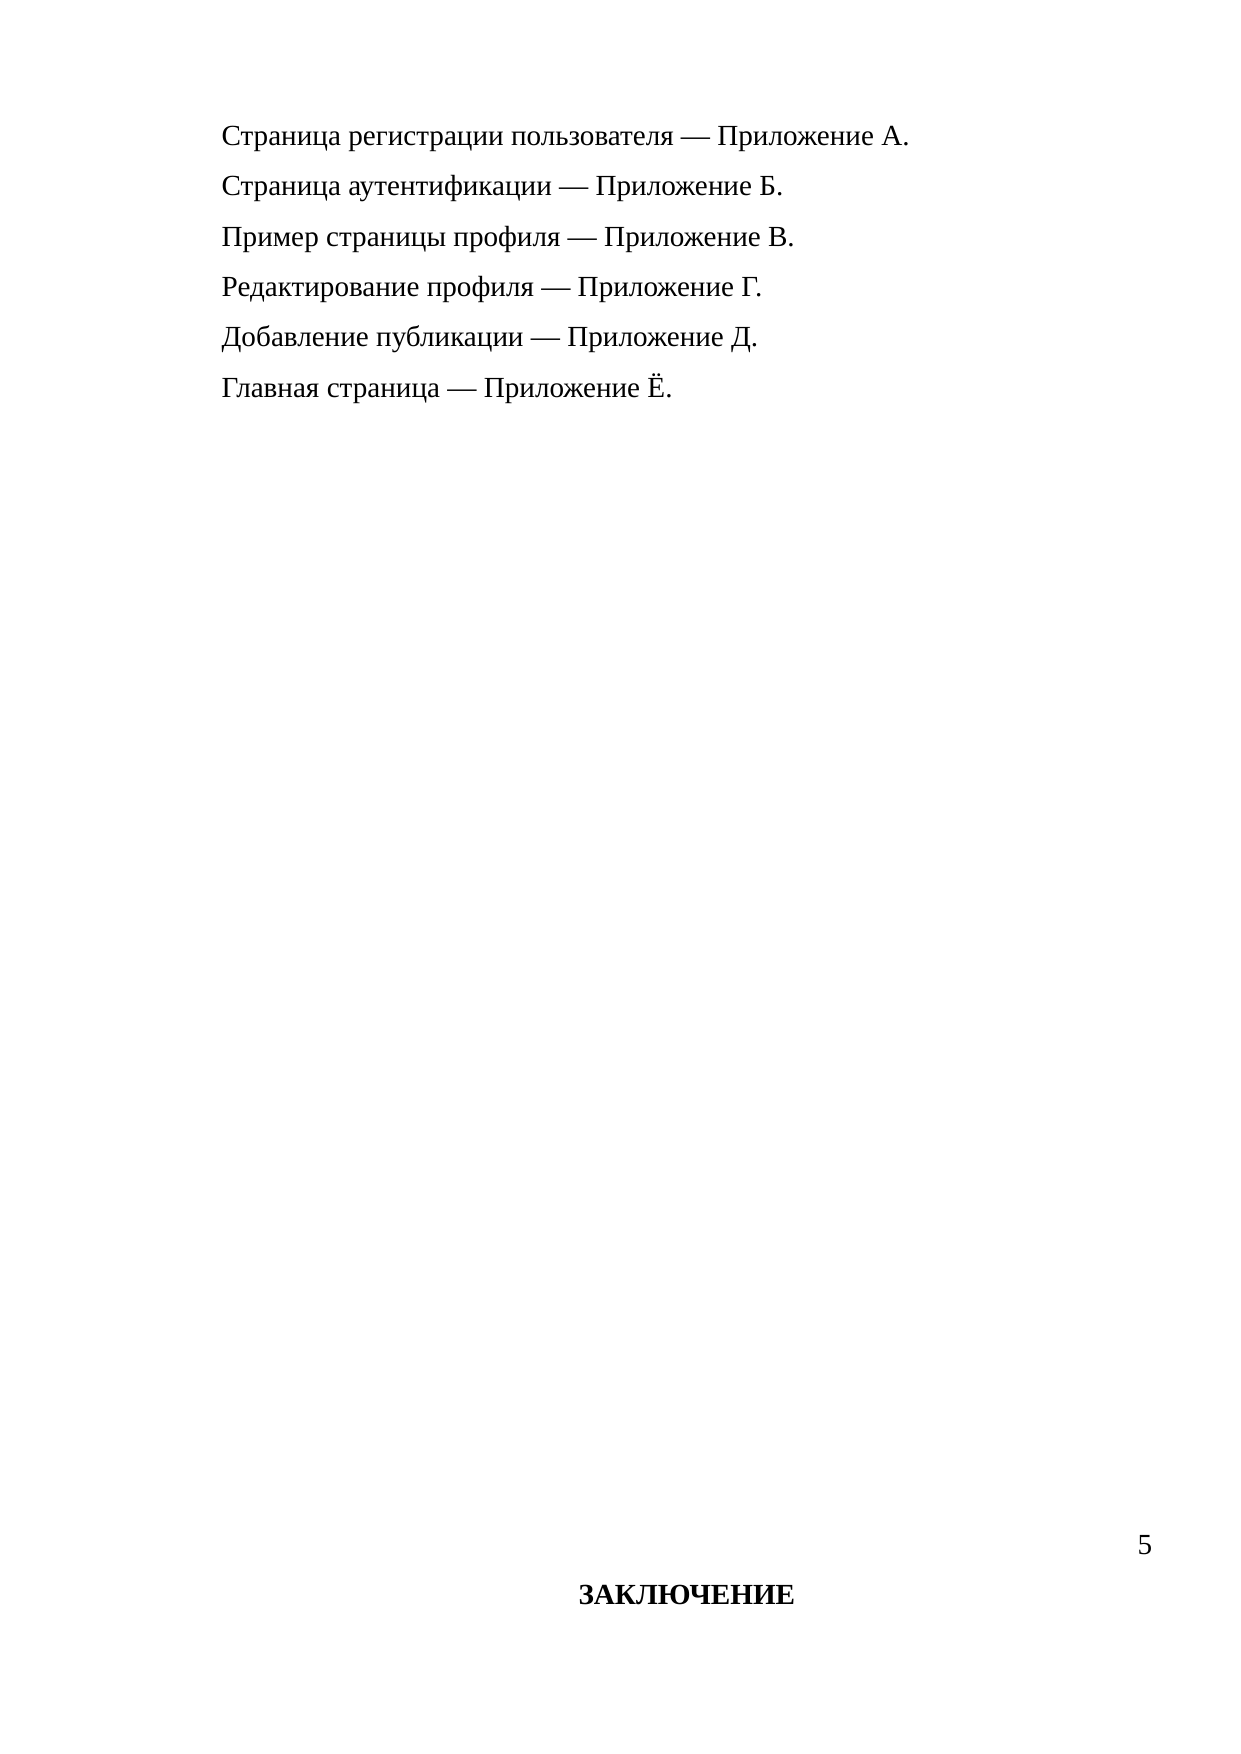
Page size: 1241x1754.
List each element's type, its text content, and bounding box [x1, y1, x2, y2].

text Добавление публикации — Приложение Д. [148, 319, 1152, 353]
text Редактирование профиля — Приложение Г. [148, 269, 1152, 303]
text Пример страницы профиля — Приложение В. [148, 219, 1152, 252]
text Страница аутентификации — Приложение Б. [148, 168, 1152, 202]
text Страница регистрации пользователя — Приложение А. [148, 118, 1152, 152]
text Главная страница — Приложение Ё. [148, 370, 1152, 403]
text 5 [148, 1527, 1152, 1560]
text ЗАКЛЮЧЕНИЕ [148, 1577, 1152, 1611]
